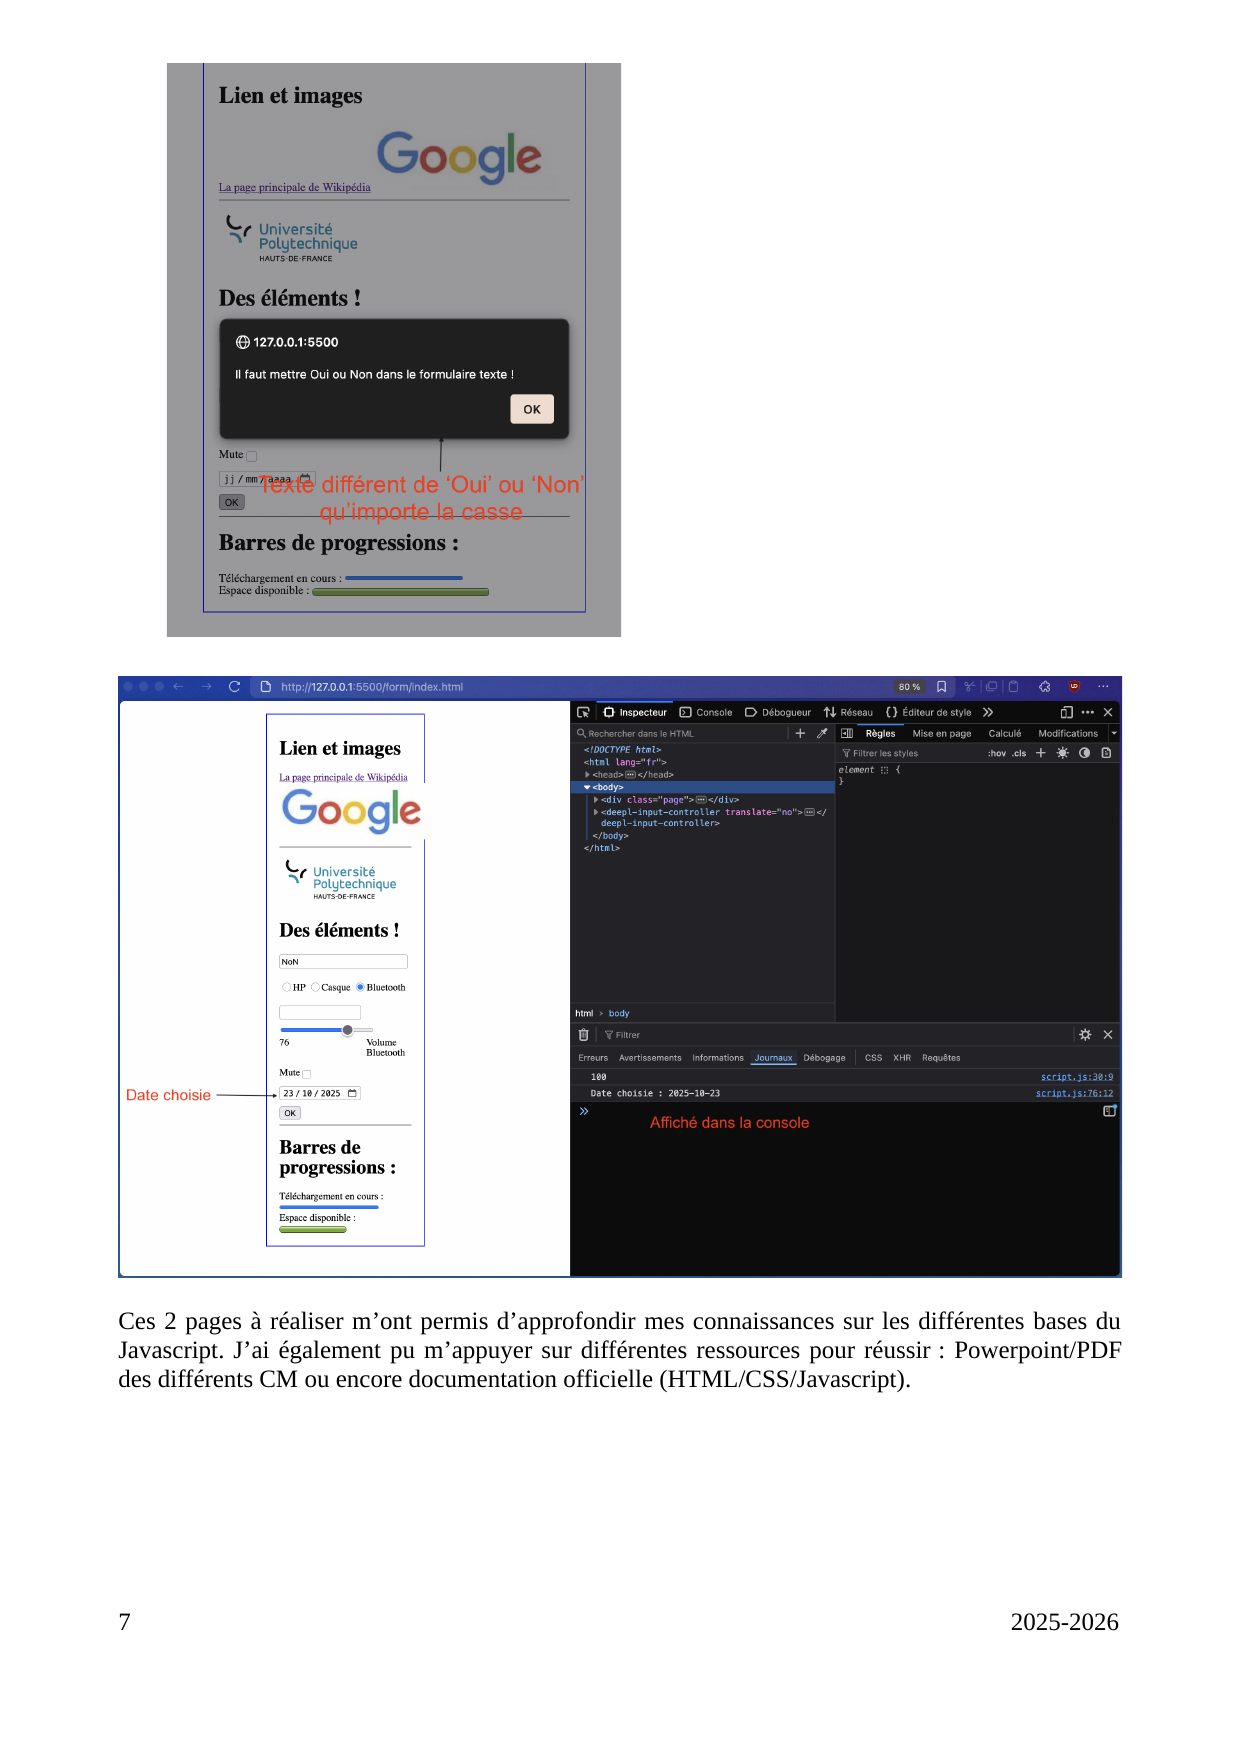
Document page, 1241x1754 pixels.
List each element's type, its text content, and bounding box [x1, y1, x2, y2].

picture [166, 63, 622, 637]
text Ces 2 pages à réaliser m’ont permis d’approfondir mes connaissances sur les différentes bases du Javascript. J’ai également pu m’appuyer sur différentes ressources pour réussir : Powerpoint/PDF des différents CM ou encore documentation officielle (HTML/CSS/Javascript). [118, 1306, 1122, 1393]
picture [118, 676, 1123, 1278]
